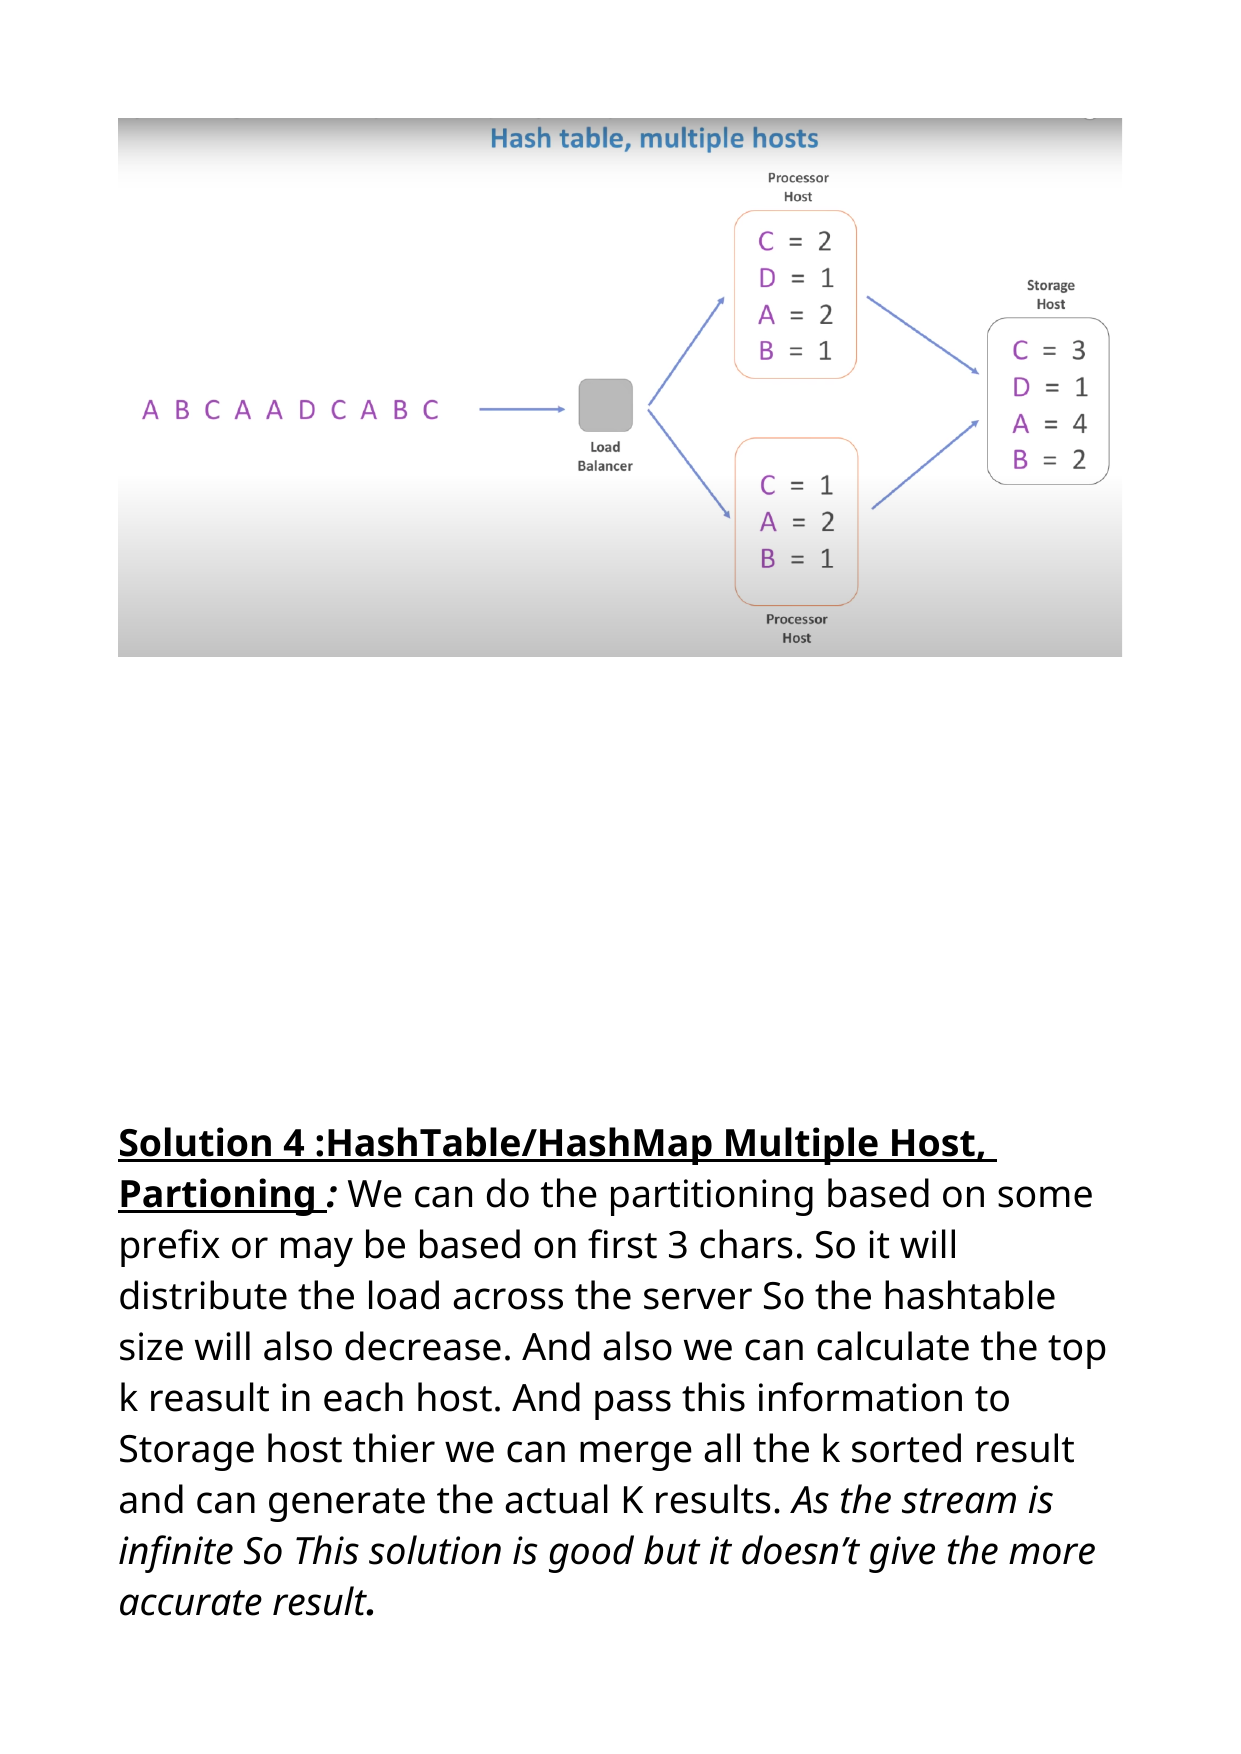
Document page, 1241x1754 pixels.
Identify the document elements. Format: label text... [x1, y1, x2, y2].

picture [118, 118, 1123, 657]
text Solution 4 :HashTable/HashMap Multiple Host, Partioning : We can do the partitioning based on some prefix or may be based on first 3 chars. So it will distribute the load across the server So the hashtable size will also decrease. And also we can calculate the top k reasult in each host. And pass this information to Storage host thier we can merge all the k sorted result and can generate the actual K results. As the stream is infinite So This solution is good but it doesn’t give the more accurate result. [118, 1116, 1122, 1627]
